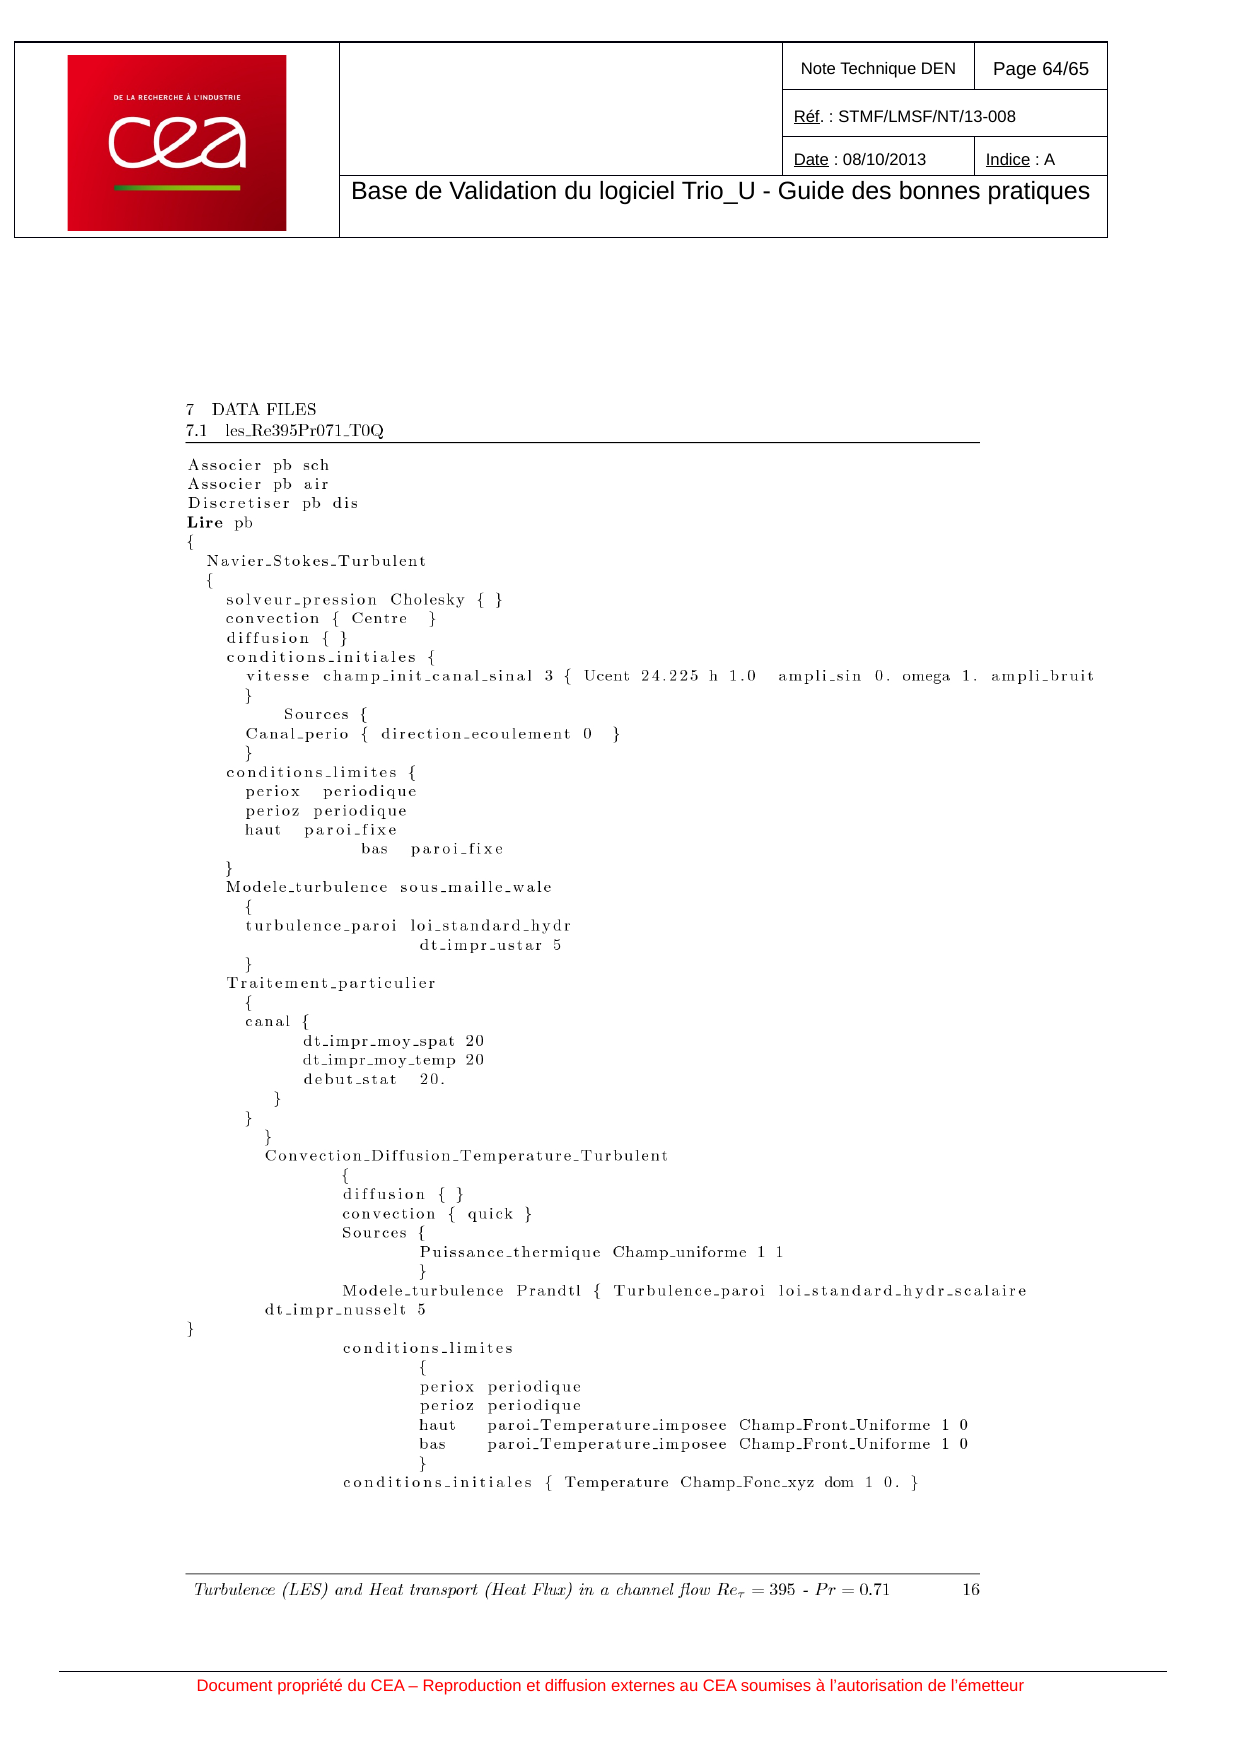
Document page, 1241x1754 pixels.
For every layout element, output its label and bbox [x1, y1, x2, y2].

picture [67, 55, 287, 231]
picture [59, 266, 1102, 1666]
